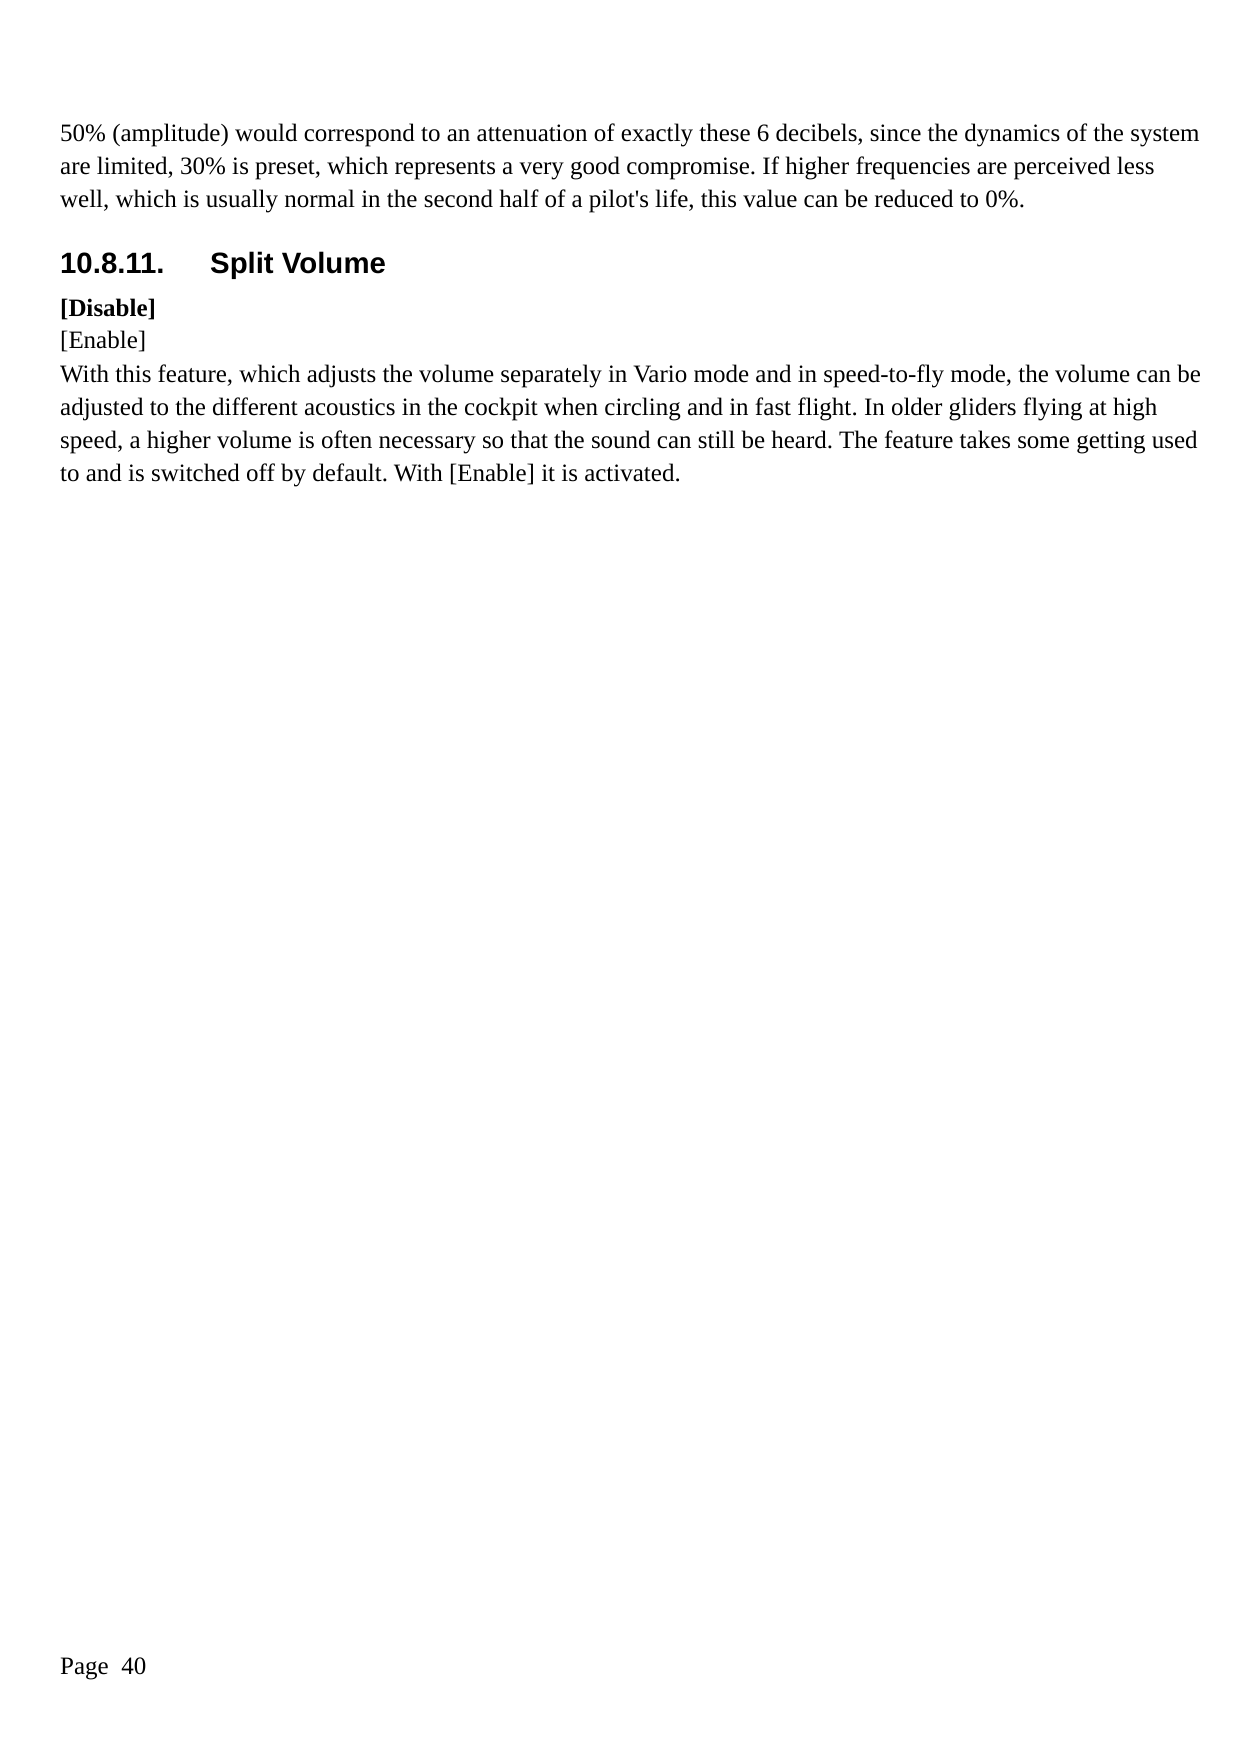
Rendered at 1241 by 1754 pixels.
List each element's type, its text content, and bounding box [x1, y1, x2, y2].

text [Disable] [60, 293, 1207, 321]
text 50% (amplitude) would correspond to an attenuation of exactly these 6 decibels, since the dynamics of the system are limited, 30% is preset, which represents a very good compromise. If higher frequencies are perceived less well, which is usually normal in the second half of a pilot's life, this value can be reduced to 0%. [60, 118, 1207, 213]
text [Enable] [60, 326, 1207, 354]
subtitle Split Volume [60, 246, 1207, 280]
text With this feature, which adjusts the volume separately in Vario mode and in speed-to-fly mode, the volume can be adjusted to the different acoustics in the cockpit when circling and in fast flight. In older gliders flying at high speed, a higher volume is often necessary so that the sound can still be heard. The feature takes some getting used to and is switched off by default. With [Enable] it is activated. [60, 359, 1207, 486]
